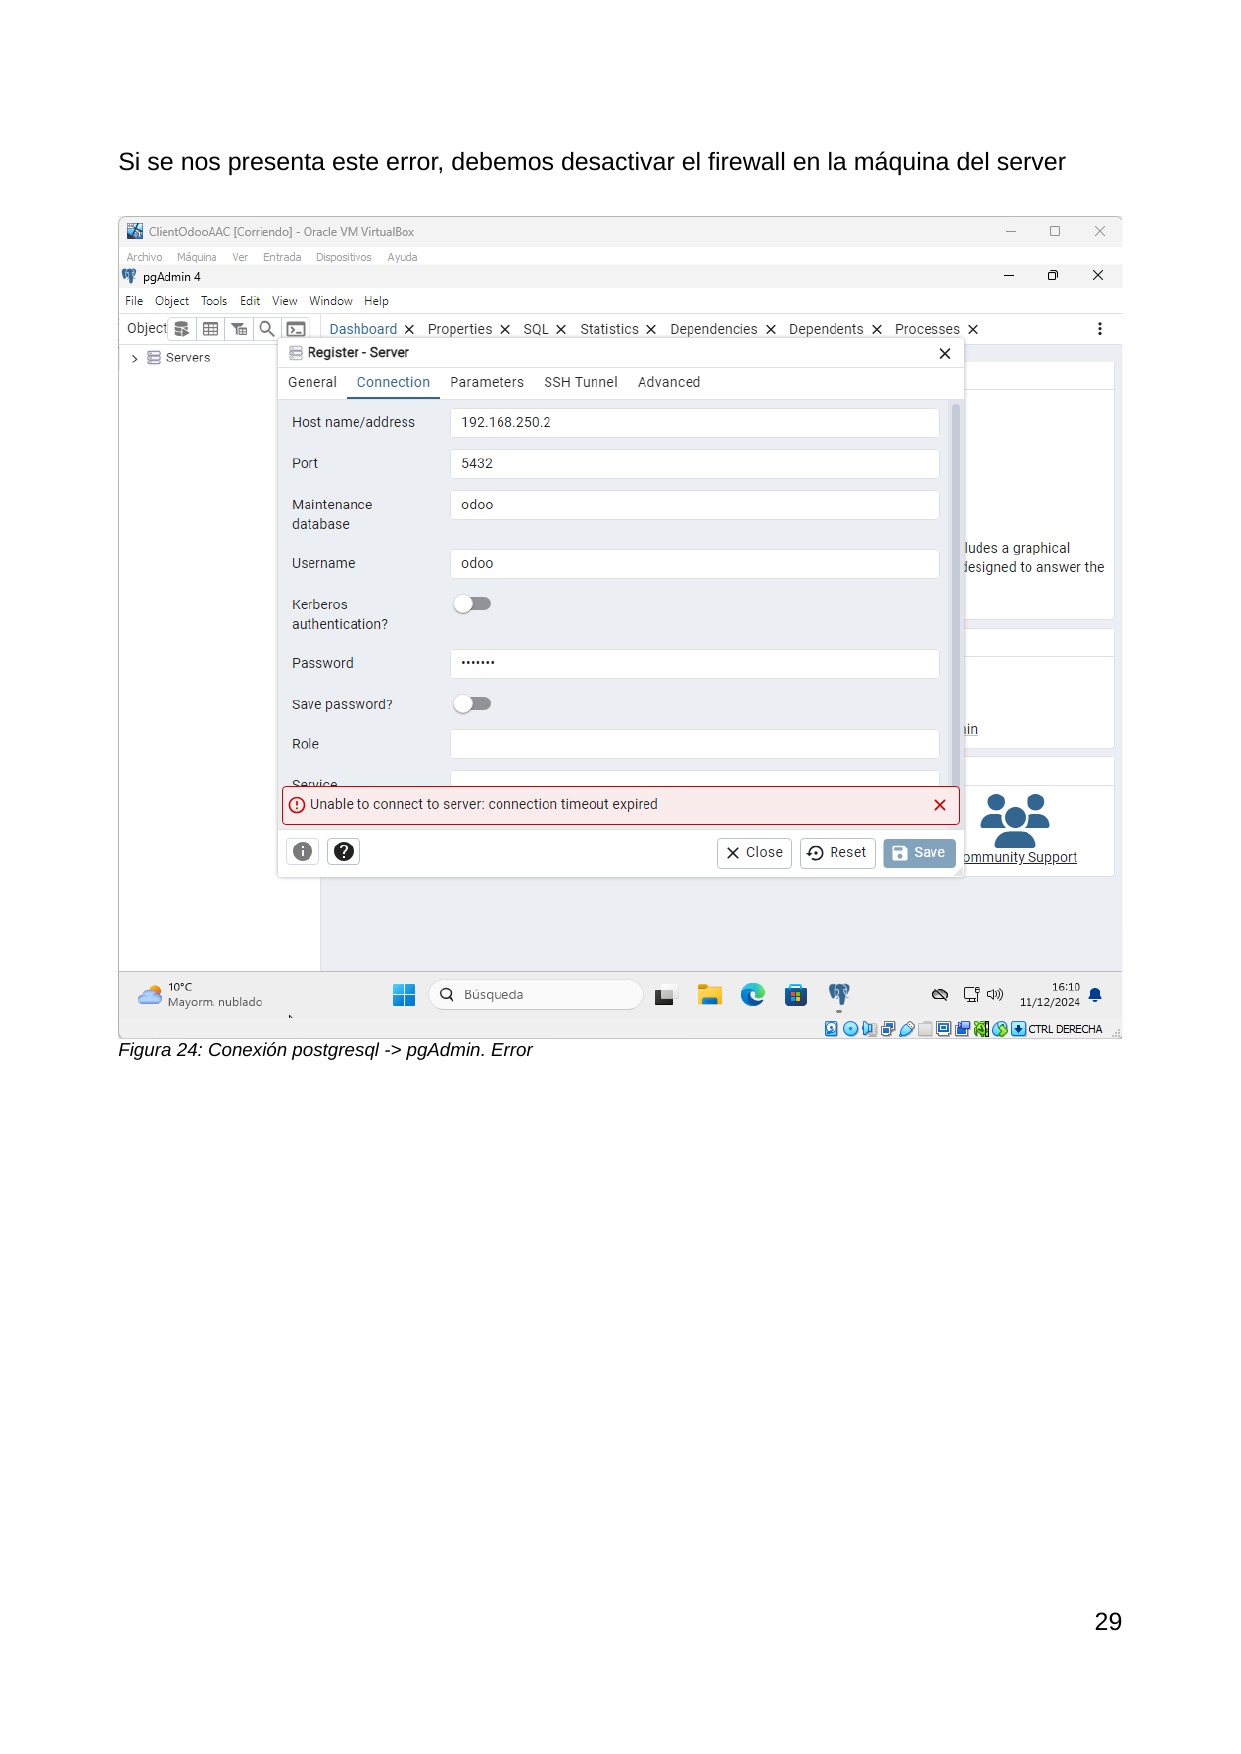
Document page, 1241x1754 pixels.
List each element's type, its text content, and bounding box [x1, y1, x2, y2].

text Figura 24: Conexión postgresql -> pgAdmin. Error [118, 1039, 1122, 1060]
picture [118, 216, 1123, 1039]
text Si se nos presenta este error, debemos desactivar el firewall en la máquina del server [118, 147, 1122, 176]
